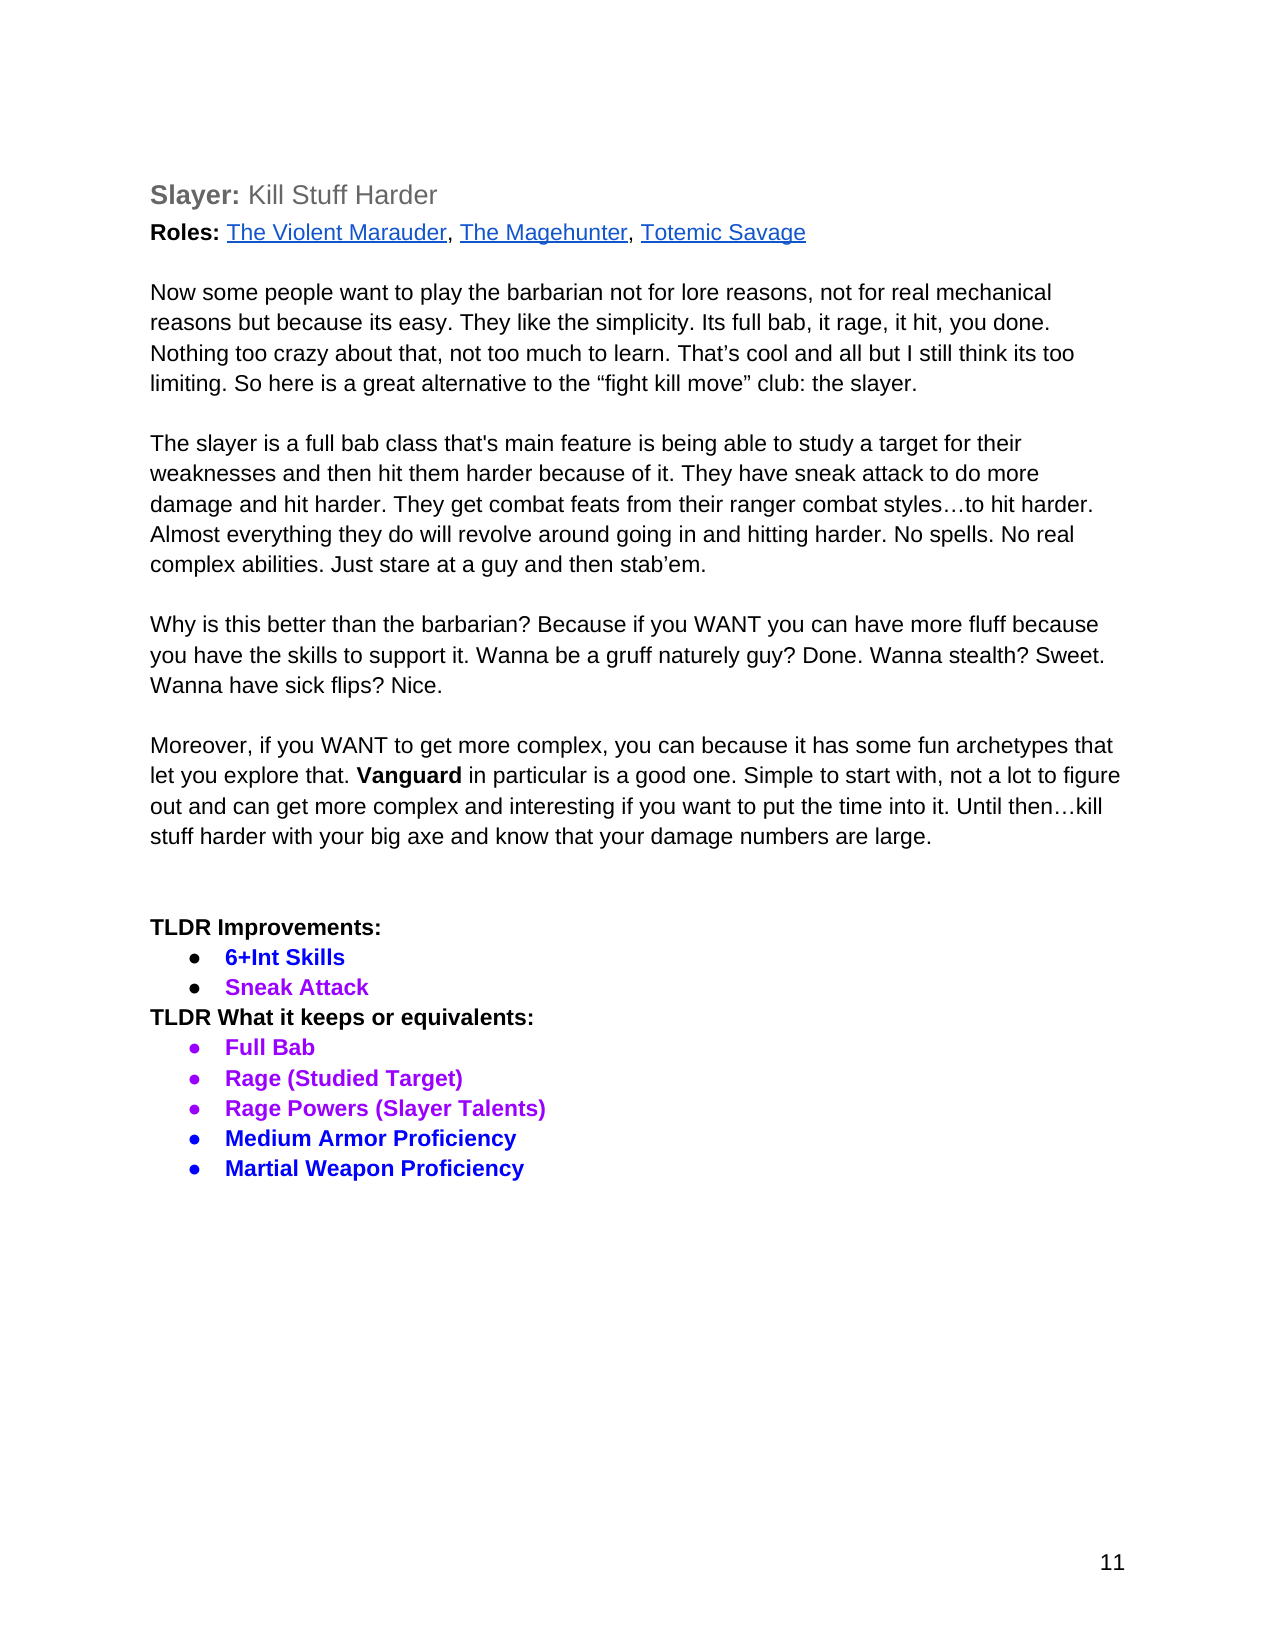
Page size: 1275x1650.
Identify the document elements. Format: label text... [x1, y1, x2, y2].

subtitle Slayer: Kill Stuff Harder [150, 179, 1125, 210]
list Rage (Studied Target) [187, 1064, 1125, 1091]
list Rage Powers (Slayer Talents) [187, 1095, 1125, 1121]
list Medium Armor Proficiency [187, 1125, 1125, 1151]
text TLDR Improvements: [150, 913, 1125, 940]
list Martial Weapon Proficiency [187, 1155, 1125, 1182]
text Roles: The Violent Marauder, The Magehunter, Totemic Savage [150, 219, 1125, 245]
list Full Bab [187, 1034, 1125, 1061]
list 6+Int Skills [187, 944, 1125, 970]
text Why is this better than the barbarian? Because if you WANT you can have more fluff because you have the skills to support it. Wanna be a gruff naturely guy? Done. Wanna stealth? Sweet. Wanna have sick flips? Nice. Moreover, if you WANT to get more complex, you can because it has some fun archetypes that let you explore that. Vanguard in particular is a good one. Simple to start with, not a lot to figure out and can get more complex and interesting if you want to put the time into it. Until then…kill stuff harder with your big axe and know that your damage numbers are large. [150, 611, 1125, 849]
list Sneak Attack [187, 974, 1125, 1000]
text TLDR What it keeps or equivalents: [150, 1004, 1125, 1031]
text Now some people want to play the barbarian not for lore reasons, not for real mechanical reasons but because its easy. They like the simplicity. Its full bab, it rage, it hit, you done. Nothing too crazy about that, not too much to learn. That’s cool and all but I still think its too limiting. So here is a great alternative to the “fight kill move” club: the slayer. [150, 279, 1125, 396]
text The slayer is a full bab class that's main feature is being able to study a target for their weaknesses and then hit them harder because of it. They have sneak attack to do more damage and hit harder. They get combat feats from their ranger combat styles…to hit harder. Almost everything they do will revolve around going in and hitting harder. No spells. No real complex abilities. Just stare at a guy and then stab’em. [150, 430, 1125, 577]
